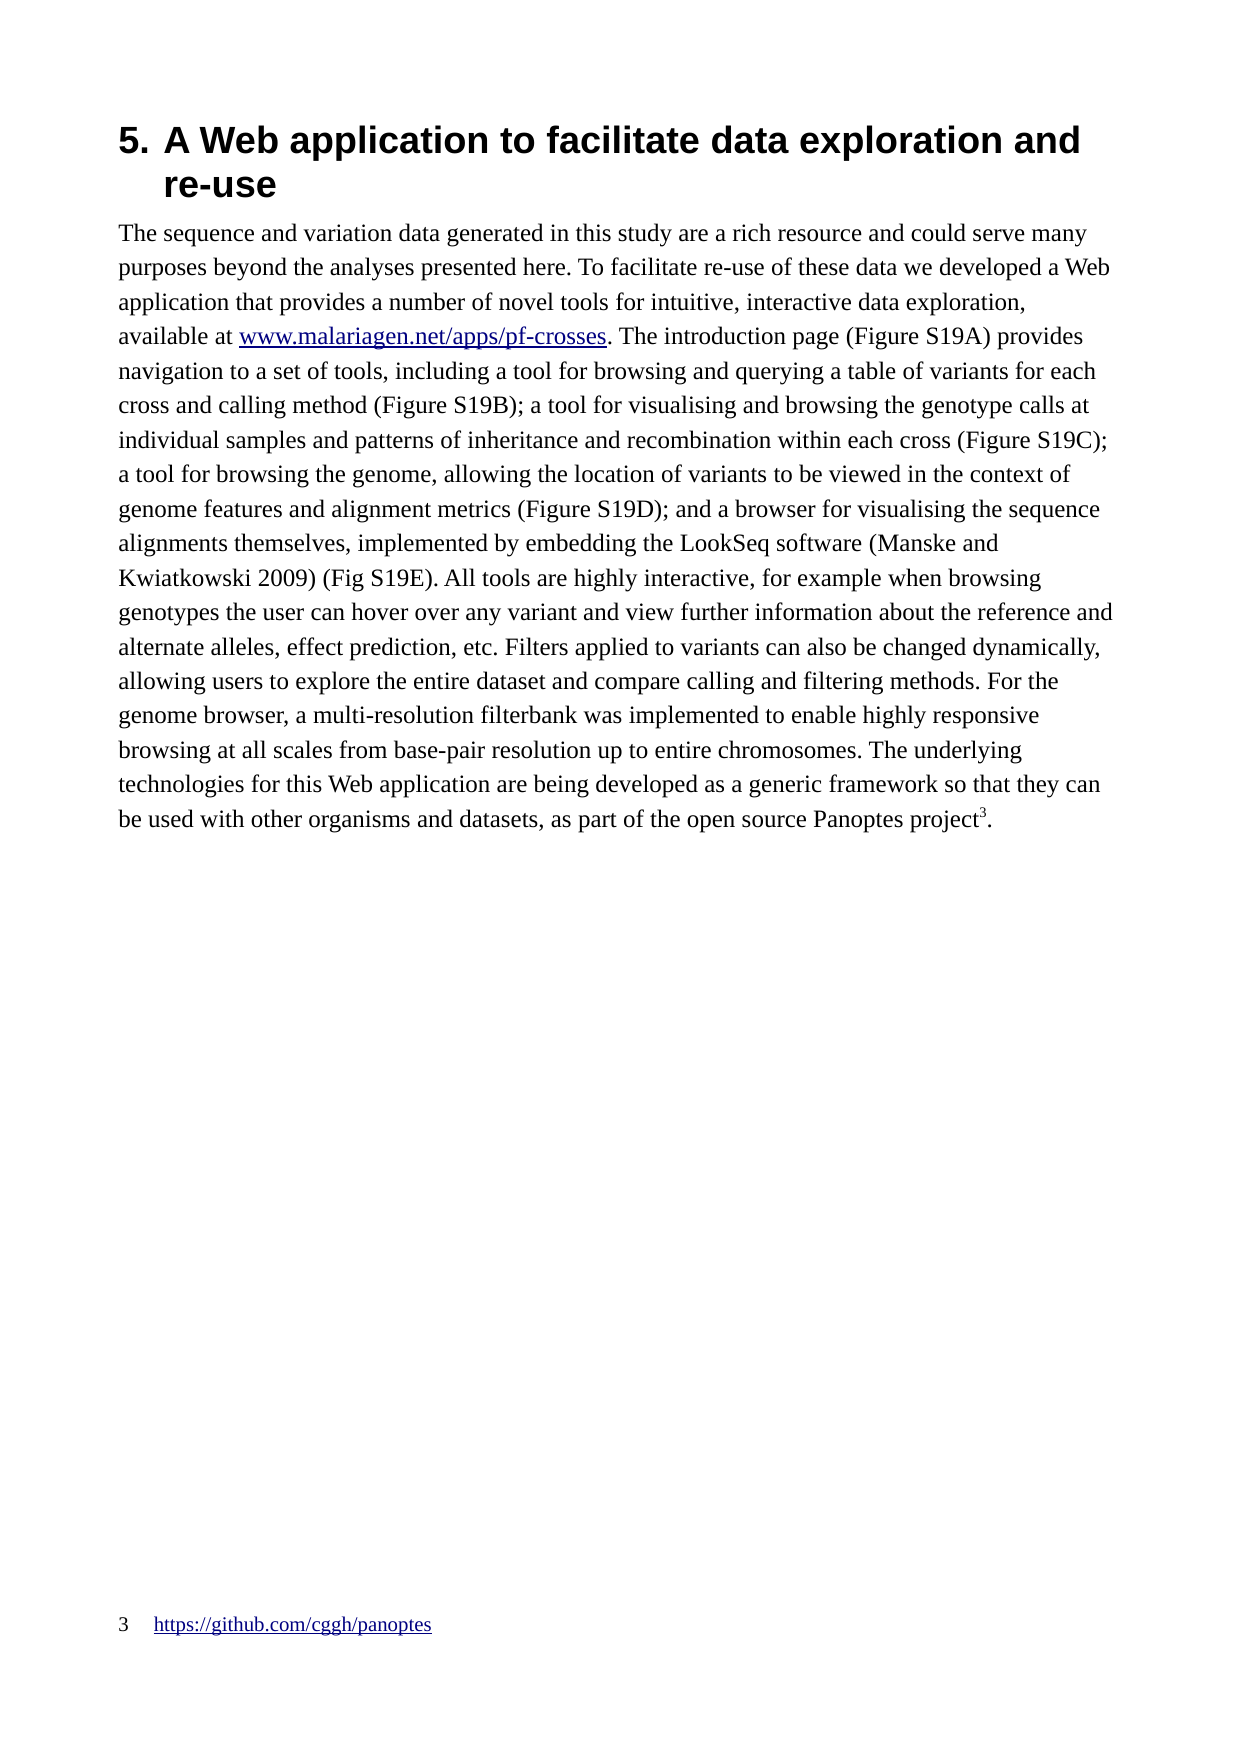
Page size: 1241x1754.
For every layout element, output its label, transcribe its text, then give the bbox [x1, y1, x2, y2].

text https://github.com/cggh/panoptes [118, 1612, 1122, 1636]
subtitle A Web application to facilitate data exploration and re-use [118, 118, 1122, 205]
text The sequence and variation data generated in this study are a rich resource and could serve many purposes beyond the analyses presented here. To facilitate re-use of these data we developed a Web application that provides a number of novel tools for intuitive, interactive data exploration, available at www.malariagen.net/apps/pf-crosses. The introduction page (Figure S19A) provides navigation to a set of tools, including a tool for browsing and querying a table of variants for each cross and calling method (Figure S19B); a tool for visualising and browsing the genotype calls at individual samples and patterns of inheritance and recombination within each cross (Figure S19C); a tool for browsing the genome, allowing the location of variants to be viewed in the context of genome features and alignment metrics (Figure S19D); and a browser for visualising the sequence alignments themselves, implemented by embedding the LookSeq software (Manske and Kwiatkowski 2009)⁠ (Fig S19E). All tools are highly interactive, for example when browsing genotypes the user can hover over any variant and view further information about the reference and alternate alleles, effect prediction, etc. Filters applied to variants can also be changed dynamically, allowing users to explore the entire dataset and compare calling and filtering methods. For the genome browser, a multi-resolution filterbank was implemented to enable highly responsive browsing at all scales from base-pair resolution up to entire chromosomes. The underlying technologies for this Web application are being developed as a generic framework so that they can be used with other organisms and datasets, as part of the open source Panoptes project. [118, 218, 1122, 833]
